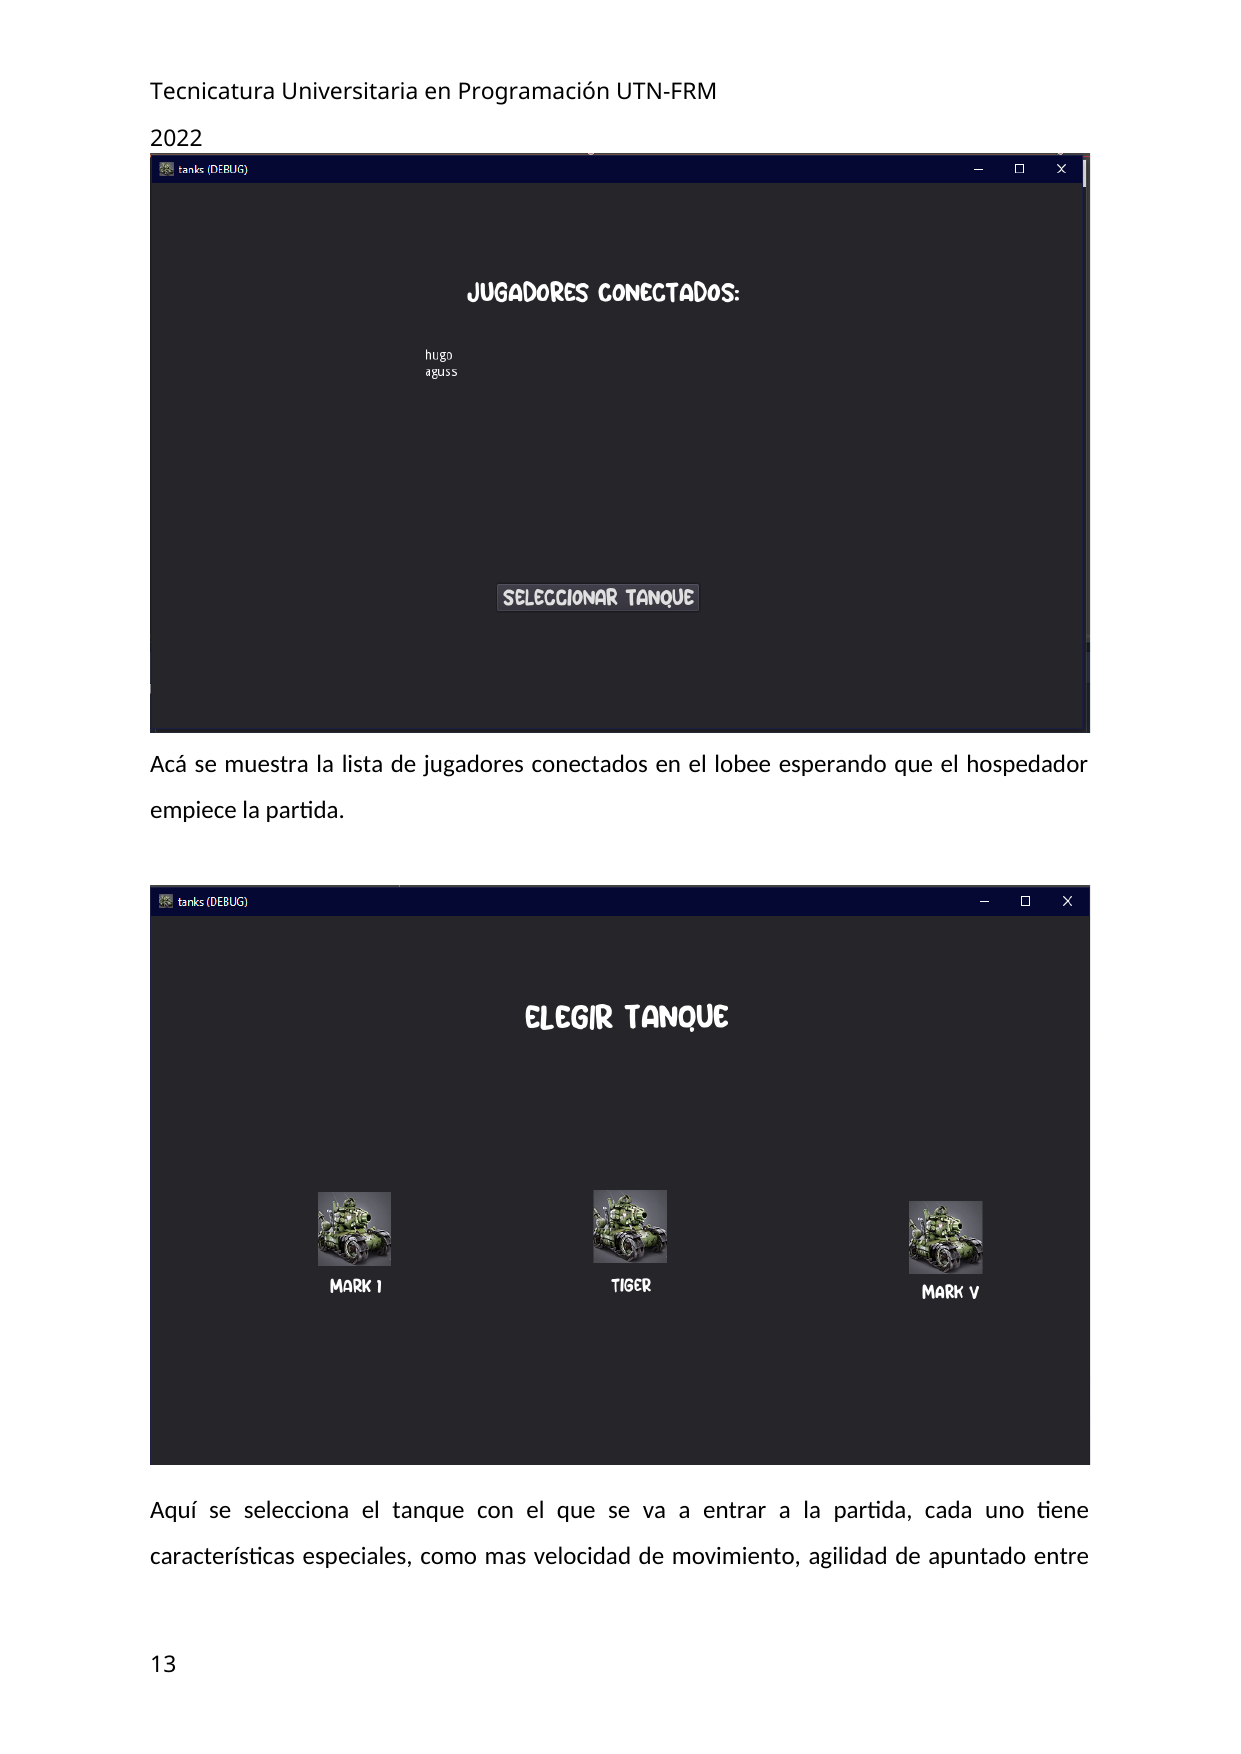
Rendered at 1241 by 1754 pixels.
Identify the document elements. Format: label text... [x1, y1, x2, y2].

picture [150, 153, 1091, 733]
text Acá se muestra la lista de jugadores conectados en el lobee esperando que el hospedador empiece la partida. [150, 733, 1090, 824]
picture [150, 885, 1091, 1465]
text Aquí se selecciona el tanque con el que se va a entrar a la partida, cada uno tiene características especiales, como mas velocidad de movimiento, agilidad de apuntado entre [150, 1465, 1090, 1571]
